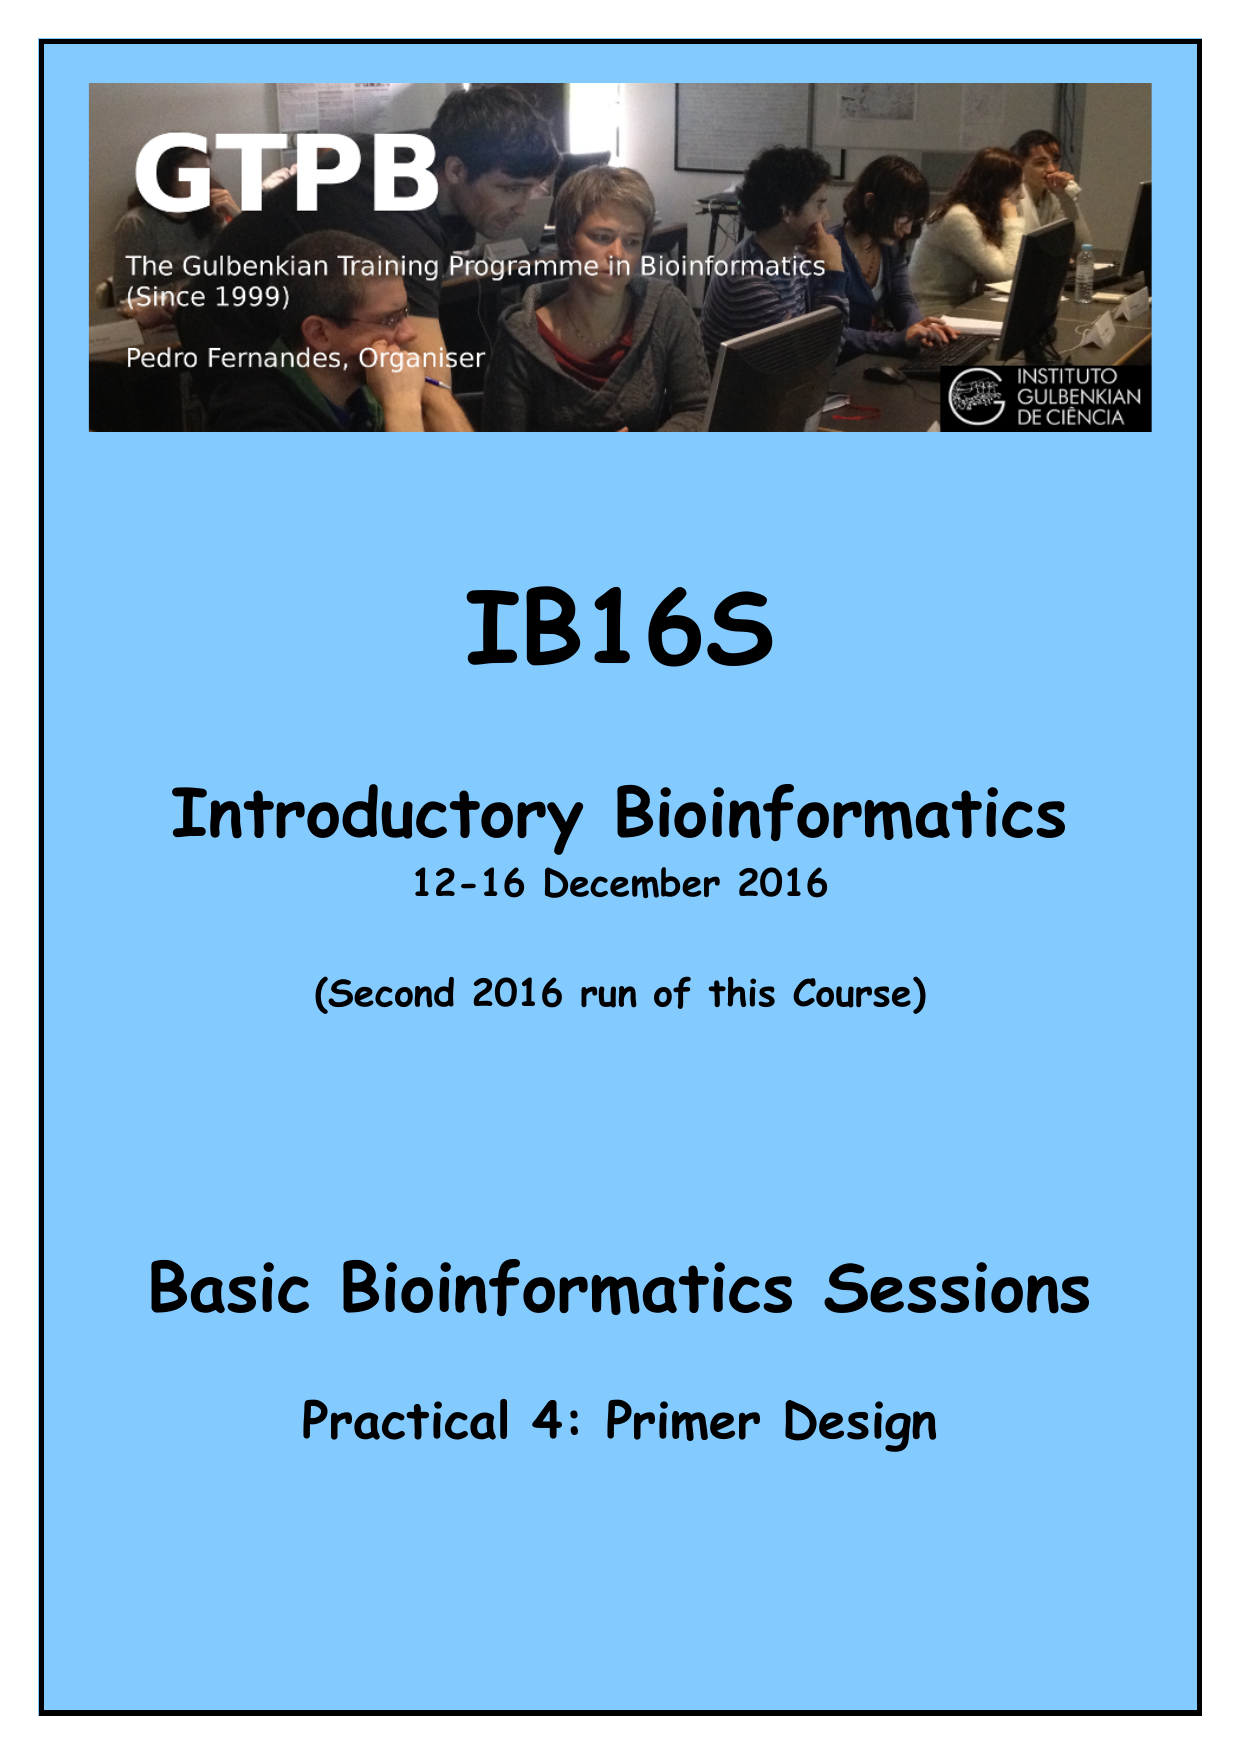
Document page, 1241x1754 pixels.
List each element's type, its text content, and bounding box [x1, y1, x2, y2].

text IB16S [44, 554, 1197, 693]
text (Second 2016 run of this Course) [44, 965, 1197, 1018]
text Basic Bioinformatics Sessions [44, 1238, 1197, 1331]
text Introductory Bioinformatics [44, 693, 1197, 855]
text 12-16 December 2016 [44, 855, 1197, 908]
text Practical 4: Primer Design [44, 1383, 1197, 1453]
picture [88, 83, 1152, 432]
